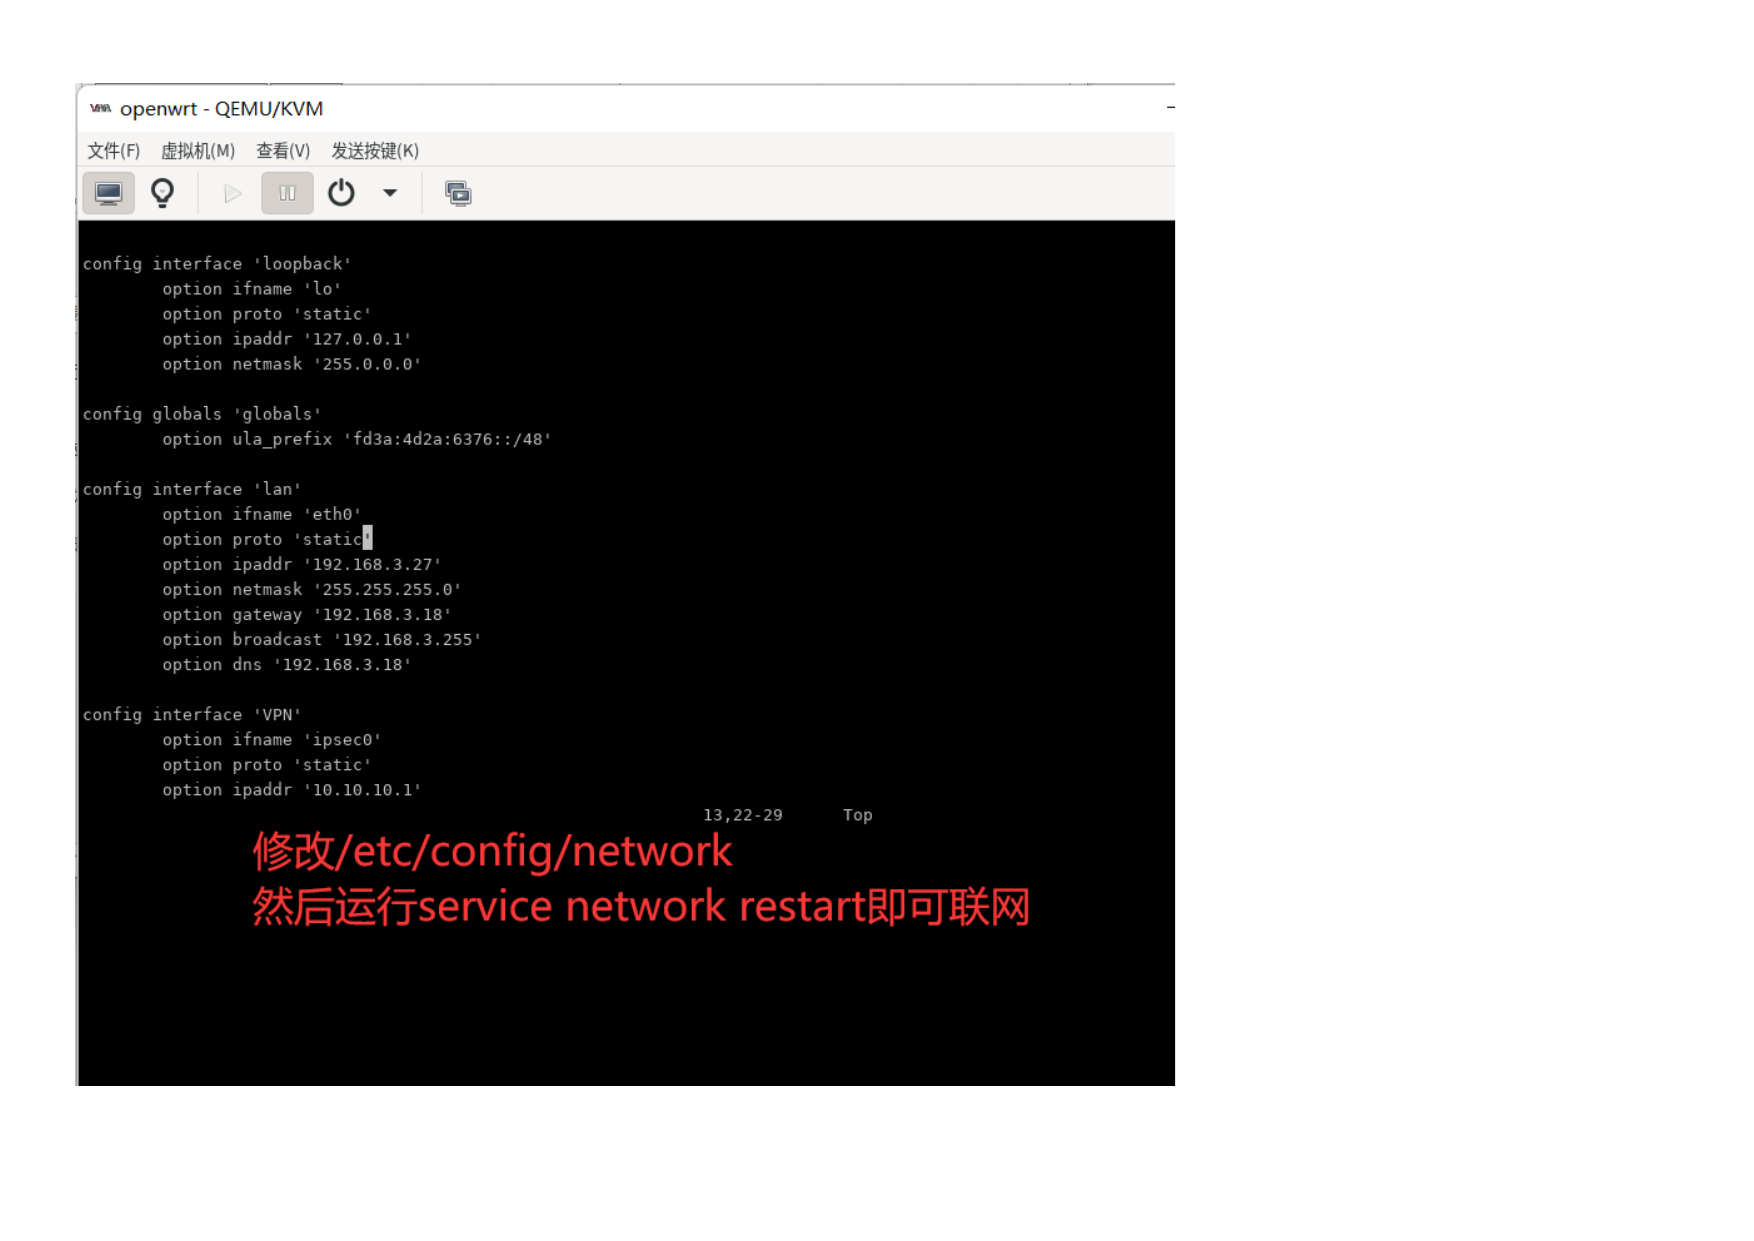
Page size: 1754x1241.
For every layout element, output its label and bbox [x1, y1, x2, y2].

picture [75, 83, 1175, 1086]
